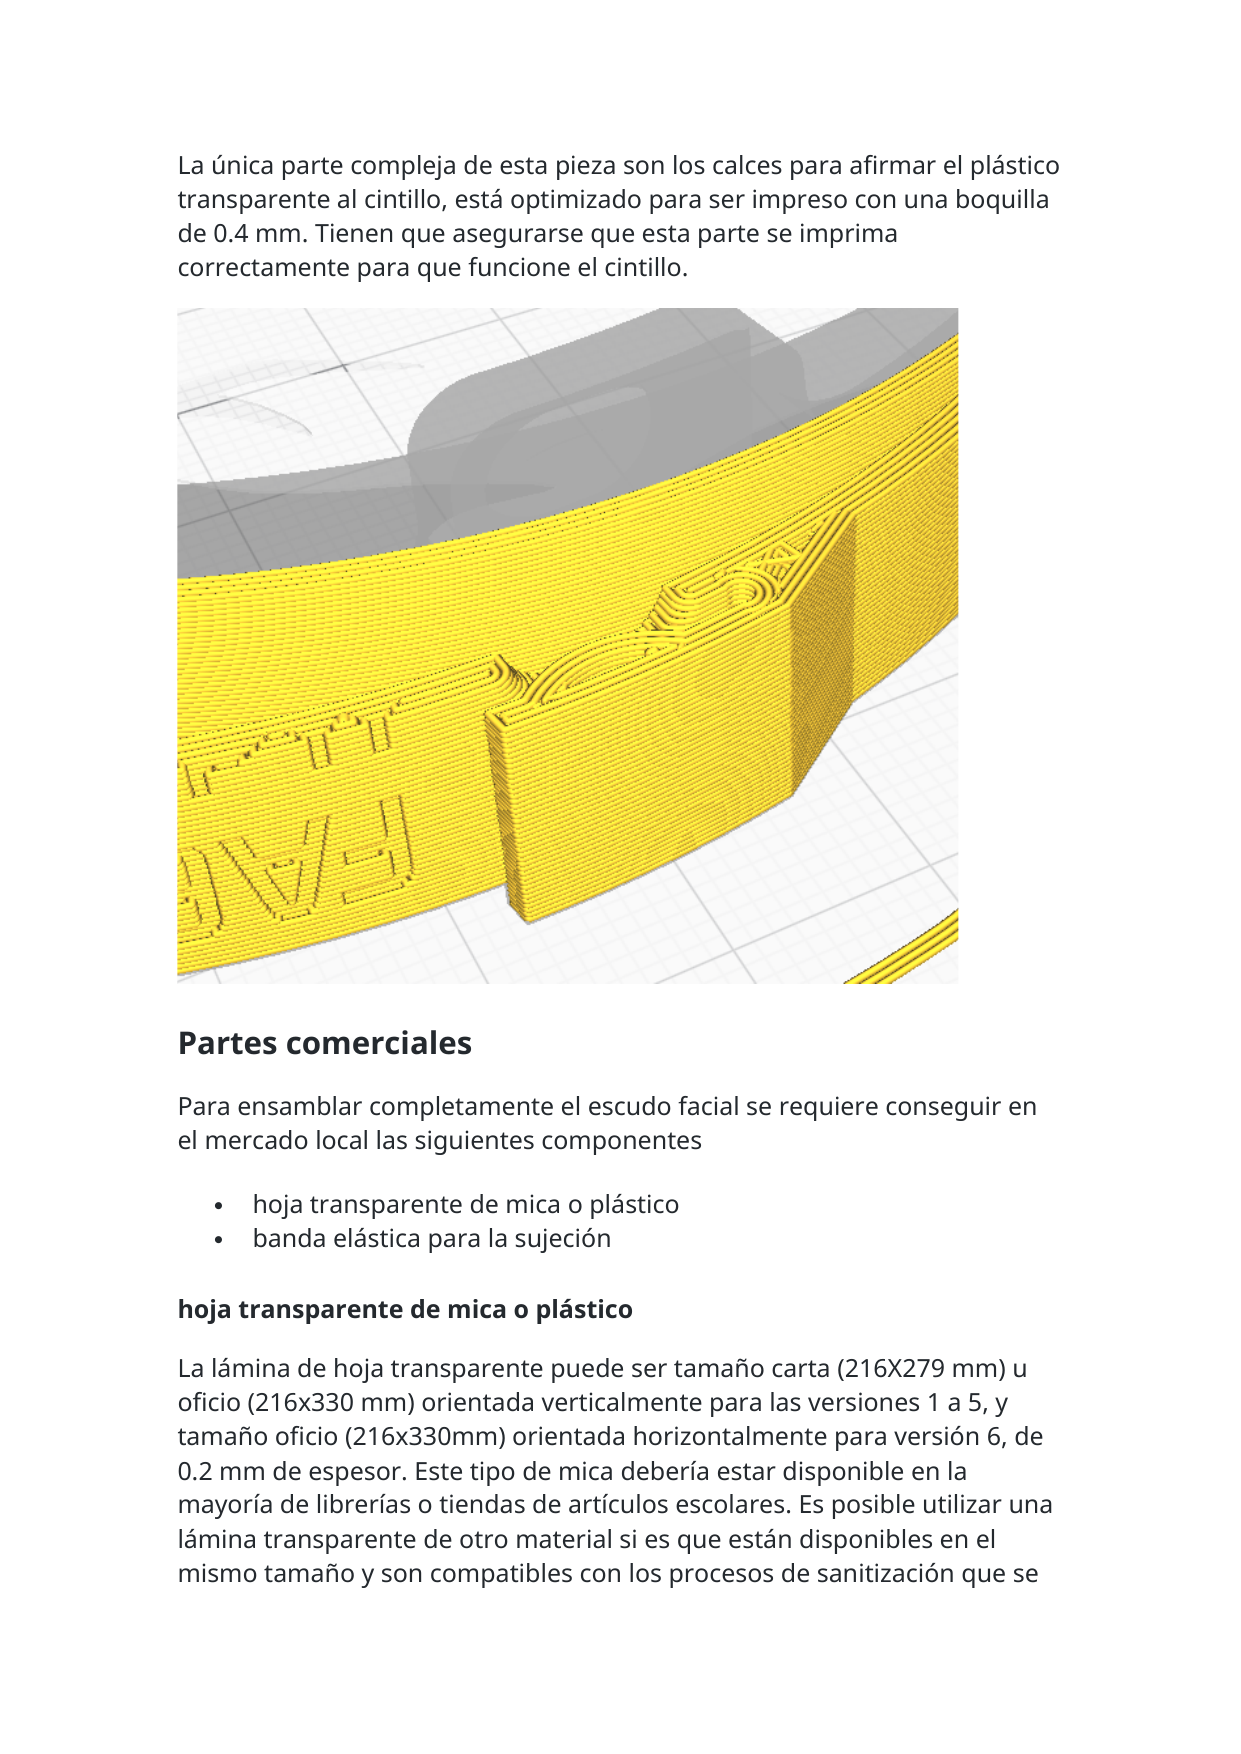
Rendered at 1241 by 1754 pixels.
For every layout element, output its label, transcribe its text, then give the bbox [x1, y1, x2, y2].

text La única parte compleja de esta pieza son los calces para afirmar el plástico transparente al cintillo, está optimizado para ser impreso con una boquilla de 0.4 mm. Tienen que asegurarse que esta parte se imprima correctamente para que funcione el cintillo. [177, 148, 1063, 284]
list banda elástica para la sujeción [215, 1220, 1063, 1254]
text Para ensamblar completamente el escudo facial se requiere conseguir en el mercado local las siguientes componentes [177, 1089, 1063, 1157]
subtitle Partes comerciales [177, 1021, 1063, 1064]
list hoja transparente de mica o plástico [215, 1186, 1063, 1220]
picture [177, 308, 959, 984]
text La lámina de hoja transparente puede ser tamaño carta (216X279 mm) u oficio (216x330 mm) orientada verticalmente para las versiones 1 a 5, y tamaño oficio (216x330mm) orientada horizontalmente para versión 6, de 0.2 mm de espesor. Este tipo de mica debería estar disponible en la mayoría de librerías o tiendas de artículos escolares. Es posible utilizar una lámina transparente de otro material si es que están disponibles en el mismo tamaño y son compatibles con los procesos de sanitización que se [177, 1351, 1063, 1589]
subtitle hoja transparente de mica o plástico [177, 1292, 1063, 1326]
